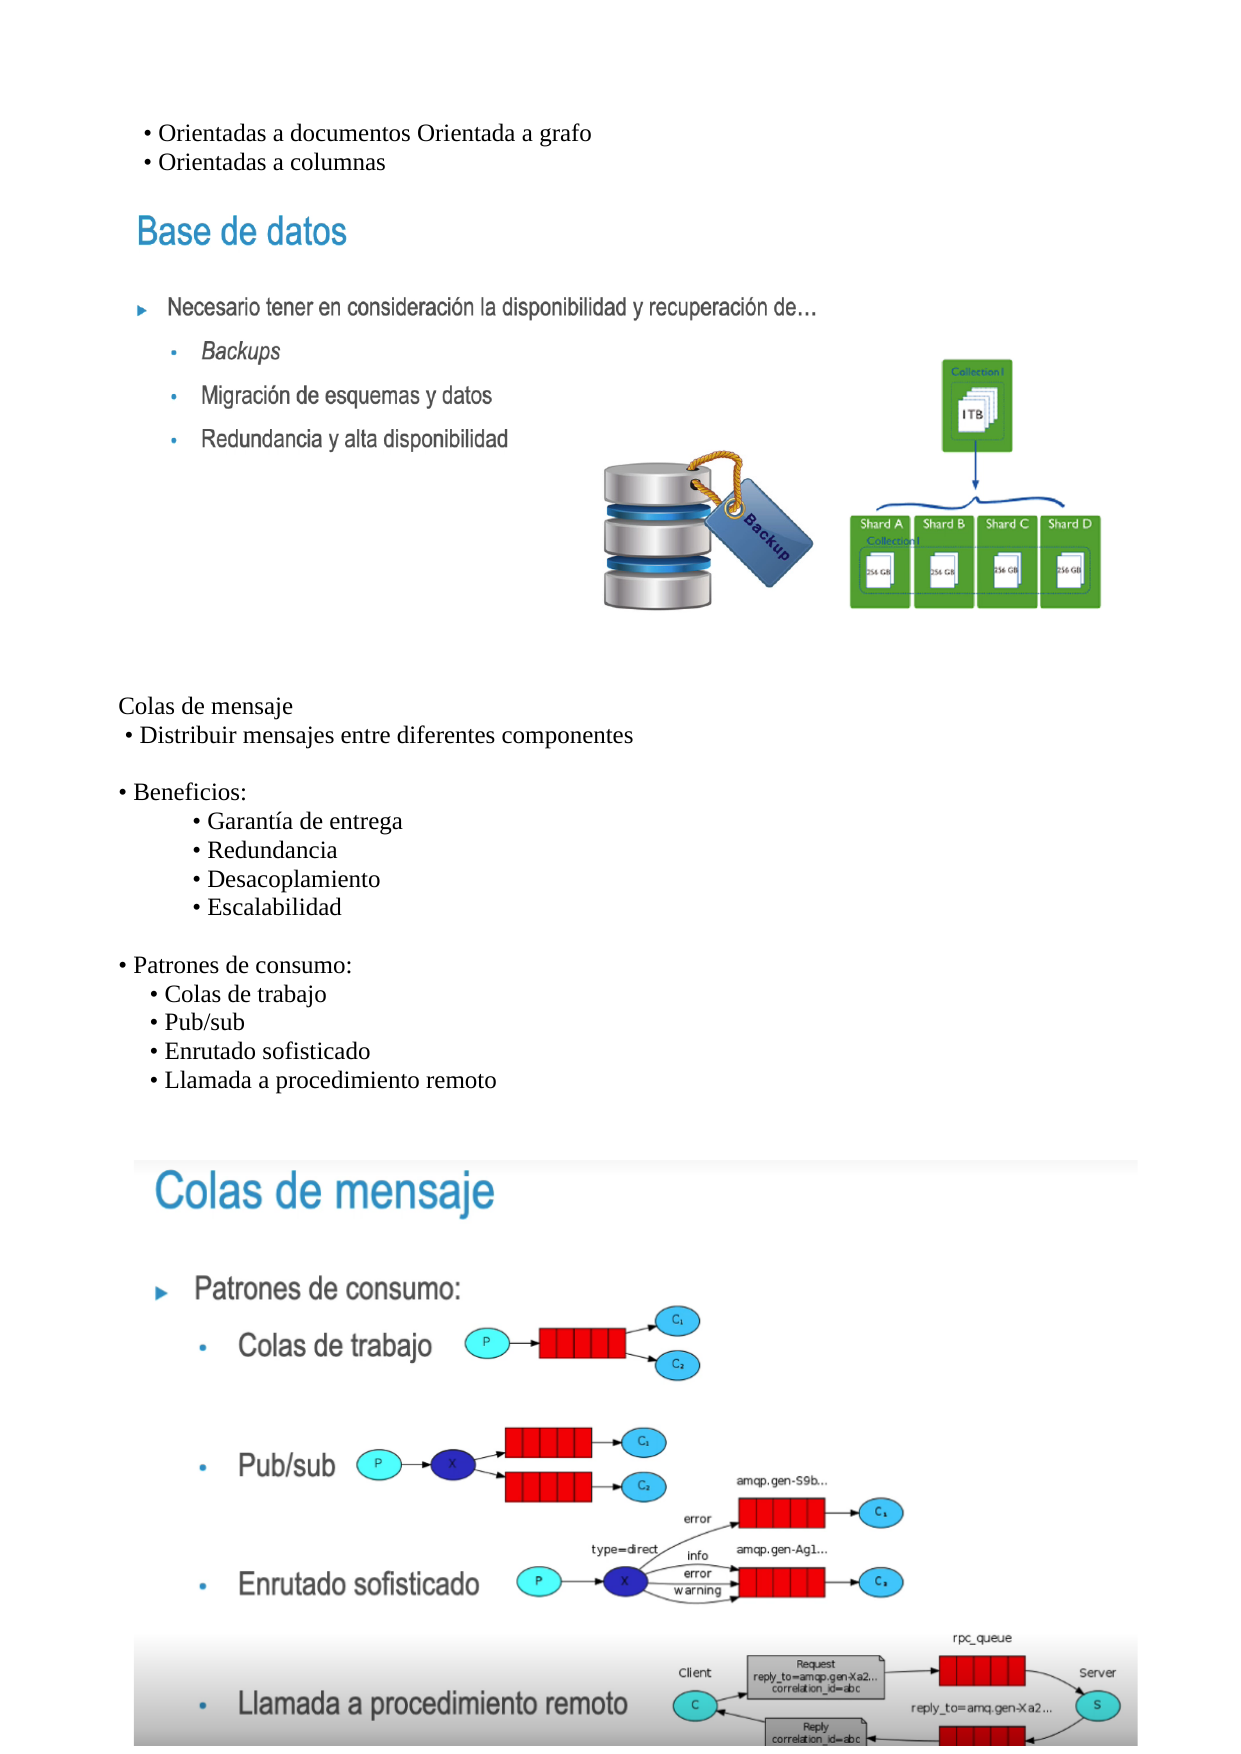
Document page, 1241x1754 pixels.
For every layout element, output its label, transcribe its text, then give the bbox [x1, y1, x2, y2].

text • Redundancia [118, 835, 1122, 864]
picture [133, 1160, 1138, 1746]
text • Orientadas a columnas [118, 147, 1122, 176]
text • Beneficios: [118, 777, 1122, 806]
text • Llamada a procedimiento remoto [118, 1065, 1122, 1094]
text • Orientadas a documentos Orientada a grafo [118, 118, 1122, 147]
text • Enrutado sofisticado [118, 1036, 1122, 1065]
text • Distribuir mensajes entre diferentes componentes [118, 720, 1122, 749]
text • Garantía de entrega [118, 806, 1122, 835]
text • Desacoplamiento [118, 864, 1122, 892]
picture [118, 204, 1123, 634]
text • Patrones de consumo: [118, 950, 1122, 979]
text • Pub/sub [118, 1007, 1122, 1036]
text Colas de mensaje [118, 691, 1122, 720]
text • Colas de trabajo [118, 979, 1122, 1007]
text • Escalabilidad [118, 892, 1122, 921]
